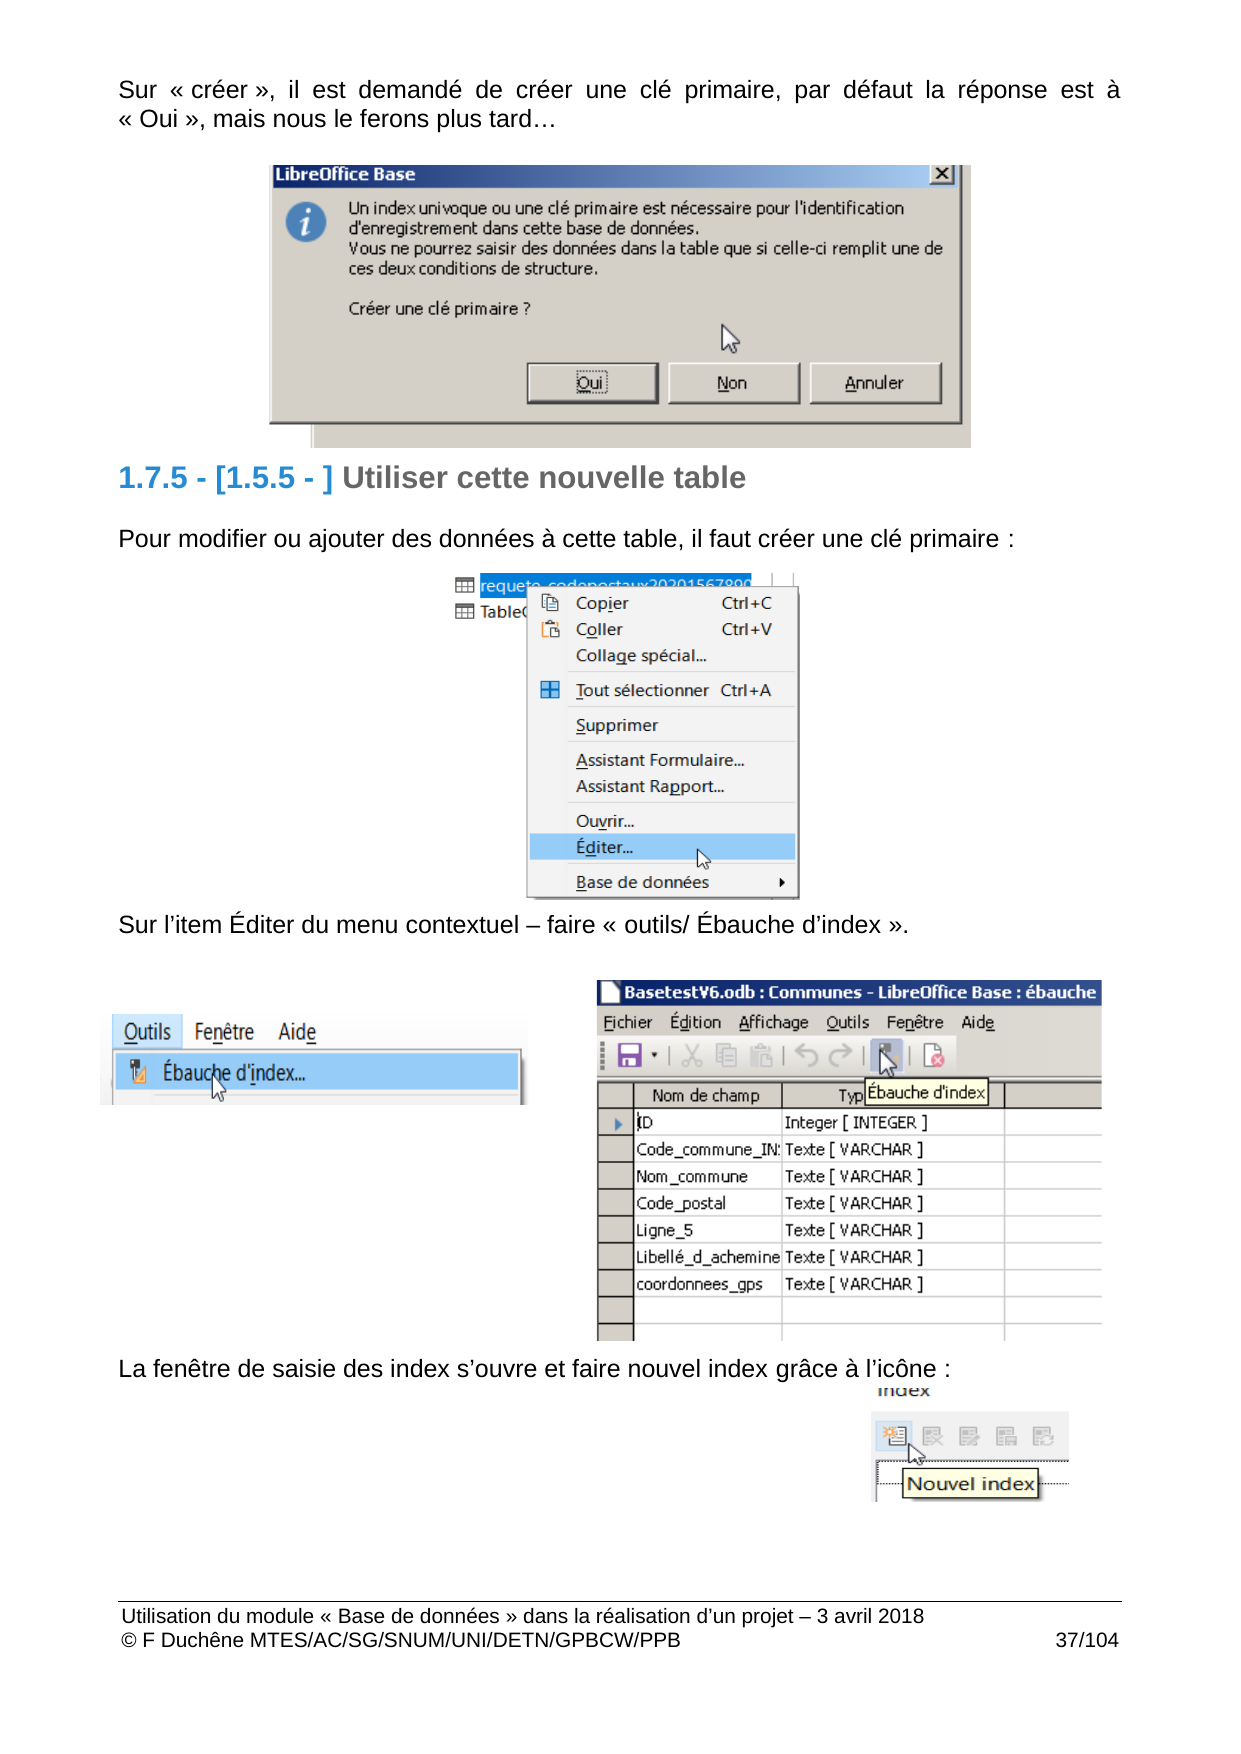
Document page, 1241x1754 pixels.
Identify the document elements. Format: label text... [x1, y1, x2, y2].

text Sur l’item Éditer du menu contextuel – faire « outils/ Ébauche d’index ». [118, 910, 1122, 939]
text Sur « créer », il est demandé de créer une clé primaire, par défaut la réponse est à « Oui », mais nous le ferons plus tard… [118, 75, 1122, 132]
subtitle Utiliser cette nouvelle table [118, 459, 1122, 495]
text La fenêtre de saisie des index s’ouvre et faire nouvel index grâce à l’icône : [118, 1354, 1122, 1383]
picture [100, 1014, 529, 1105]
text Pour modifier ou ajouter des données à cette table, il faut créer une clé primaire : [118, 524, 1122, 553]
picture [871, 1388, 1069, 1502]
picture [440, 573, 800, 900]
